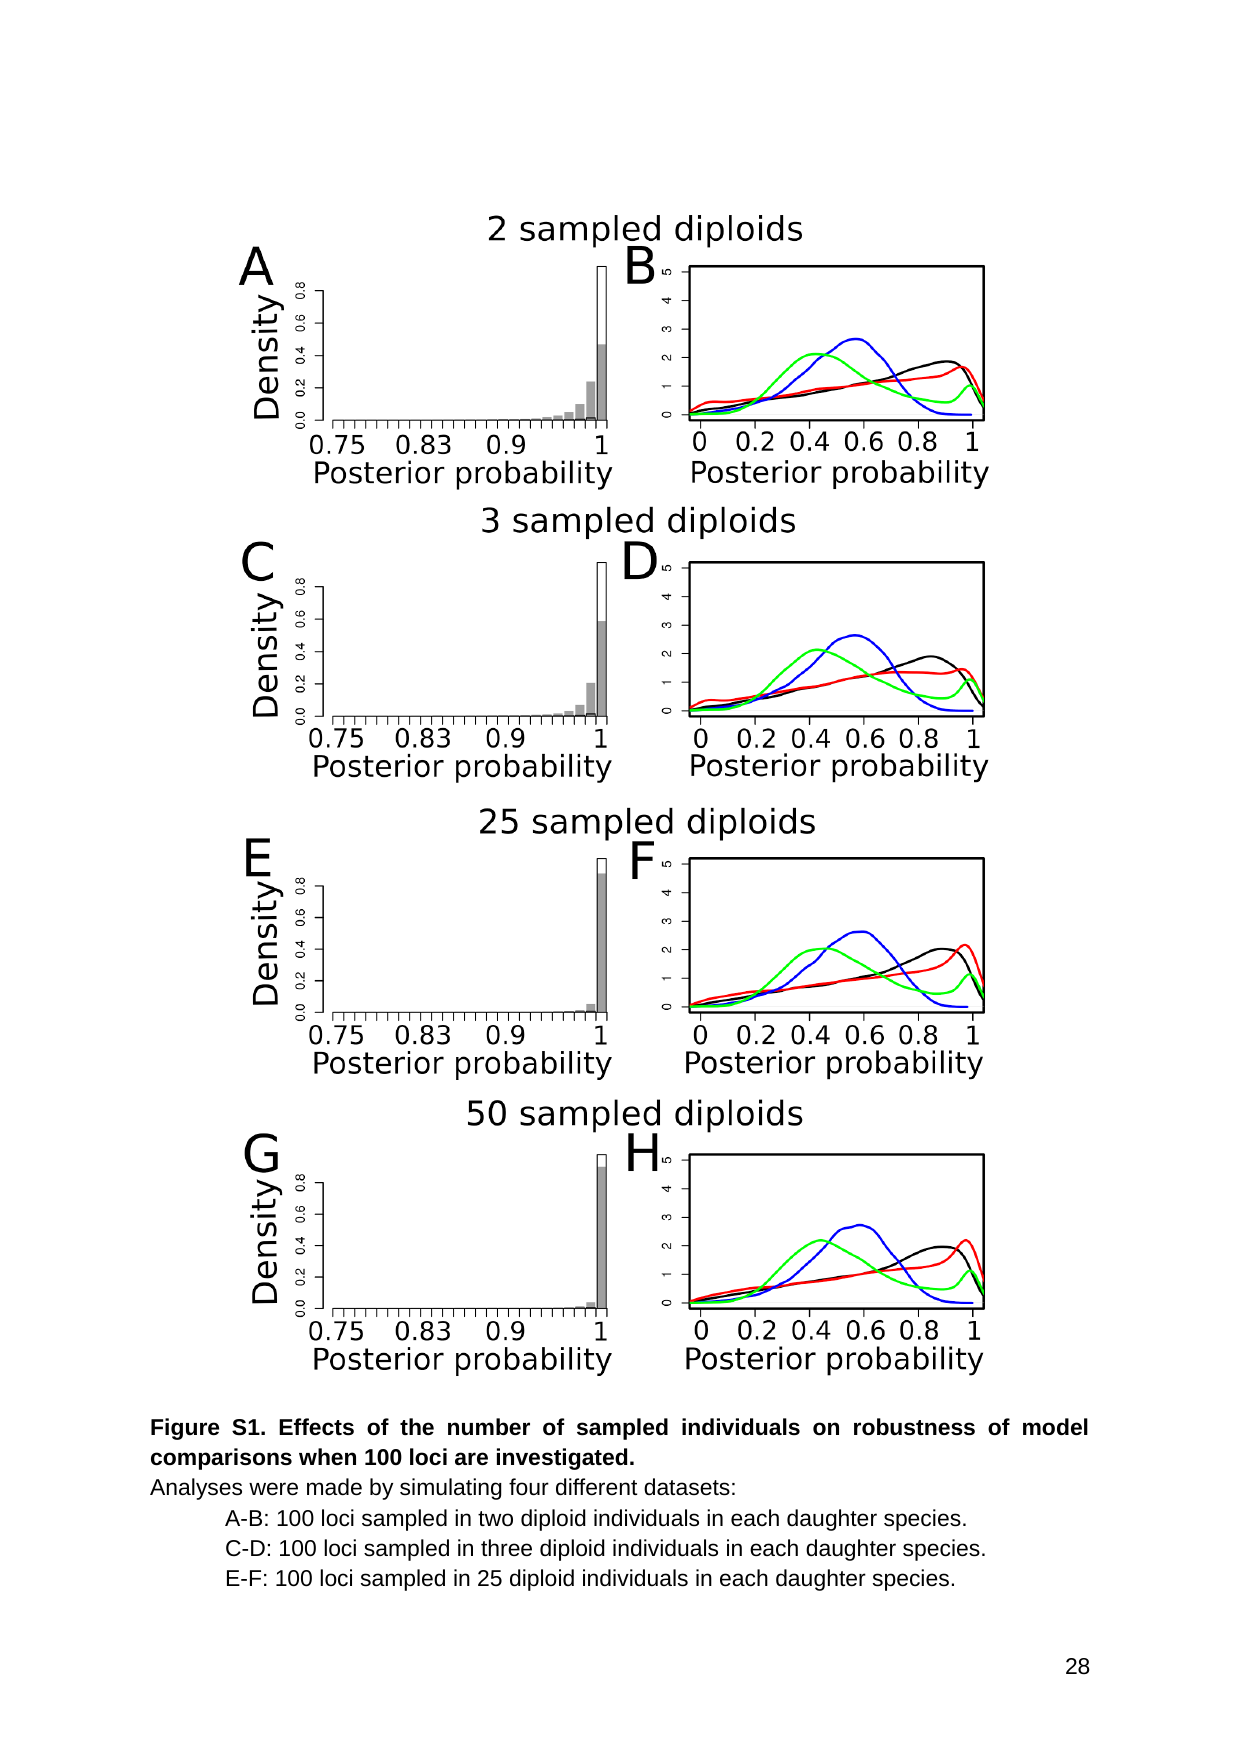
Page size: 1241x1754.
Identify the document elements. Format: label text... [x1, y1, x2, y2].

picture [231, 210, 1009, 1380]
text E-F: 100 loci sampled in 25 diploid individuals in each daughter species. [150, 1565, 1090, 1591]
text A-B: 100 loci sampled in two diploid individuals in each daughter species. [150, 1504, 1090, 1531]
text Figure S1. Effects of the number of sampled individuals on robustness of model comparisons when 100 loci are investigated. [150, 1414, 1090, 1471]
text Analyses were made by simulating four different datasets: [150, 1474, 1090, 1501]
text C-D: 100 loci sampled in three diploid individuals in each daughter species. [150, 1535, 1090, 1561]
